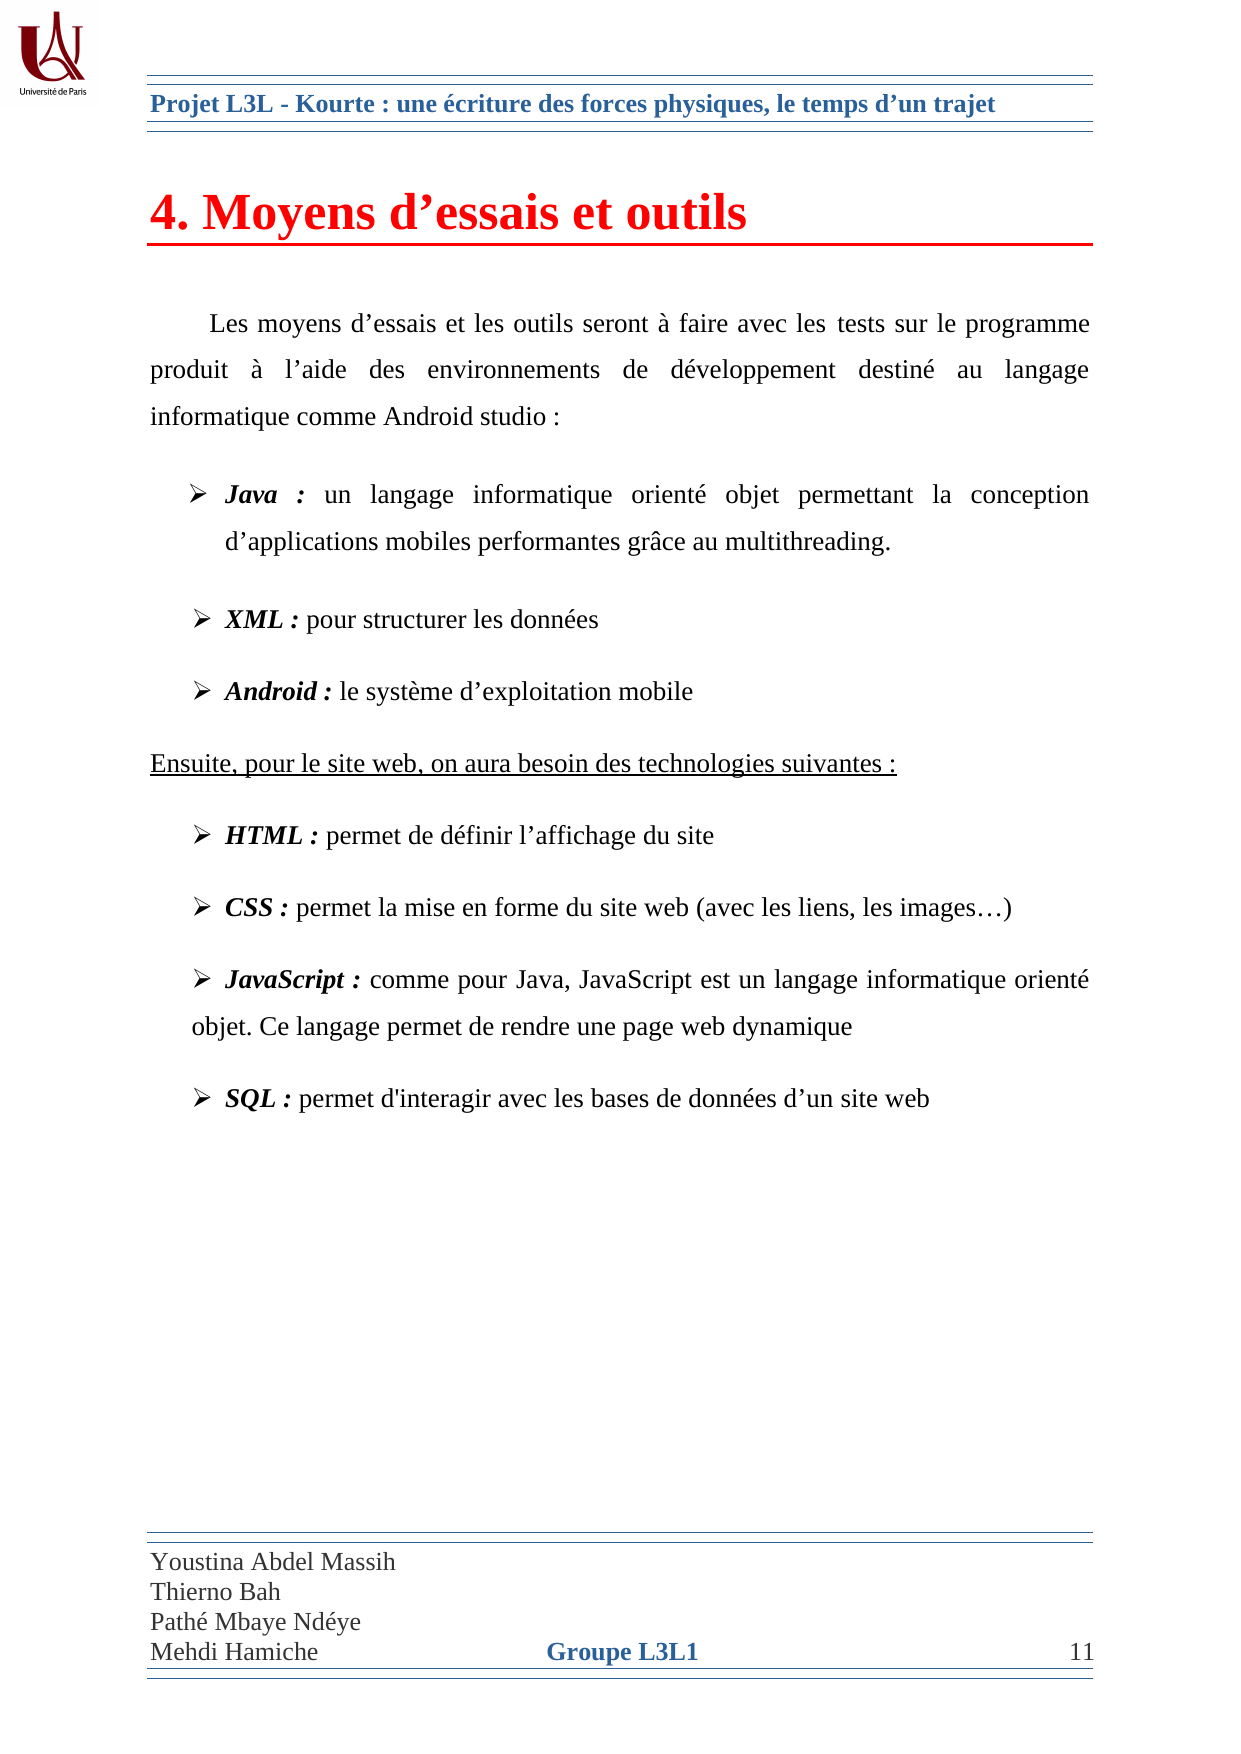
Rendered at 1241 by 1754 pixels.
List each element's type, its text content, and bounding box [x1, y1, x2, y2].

text Les moyens d’essais et les outils seront à faire avec les tests sur le programme produit à l’aide des environnements de développement destiné au langage informatique comme Android studio : [150, 307, 1090, 431]
list SQL : permet d'interagir avec les bases de données d’un site web [191, 1082, 1090, 1113]
list XML : pour structurer les données [191, 603, 1090, 634]
list CSS : permet la mise en forme du site web (avec les liens, les images…) [191, 891, 1090, 922]
list Android : le système d’exploitation mobile [191, 675, 1090, 706]
list Java : un langage informatique orienté objet permettant la conception d’applications mobiles performantes grâce au multithreading. [187, 478, 1090, 556]
subtitle 4. Moyens d’essais et outils [147, 178, 1093, 243]
list JavaScript : comme pour Java, JavaScript est un langage informatique orienté objet. Ce langage permet de rendre une page web dynamique [191, 963, 1090, 1041]
list Ensuite, pour le site web, on aura besoin des technologies suivantes : [150, 747, 1090, 778]
picture [0, 0, 101, 107]
list HTML : permet de définir l’affichage du site [191, 819, 1090, 850]
